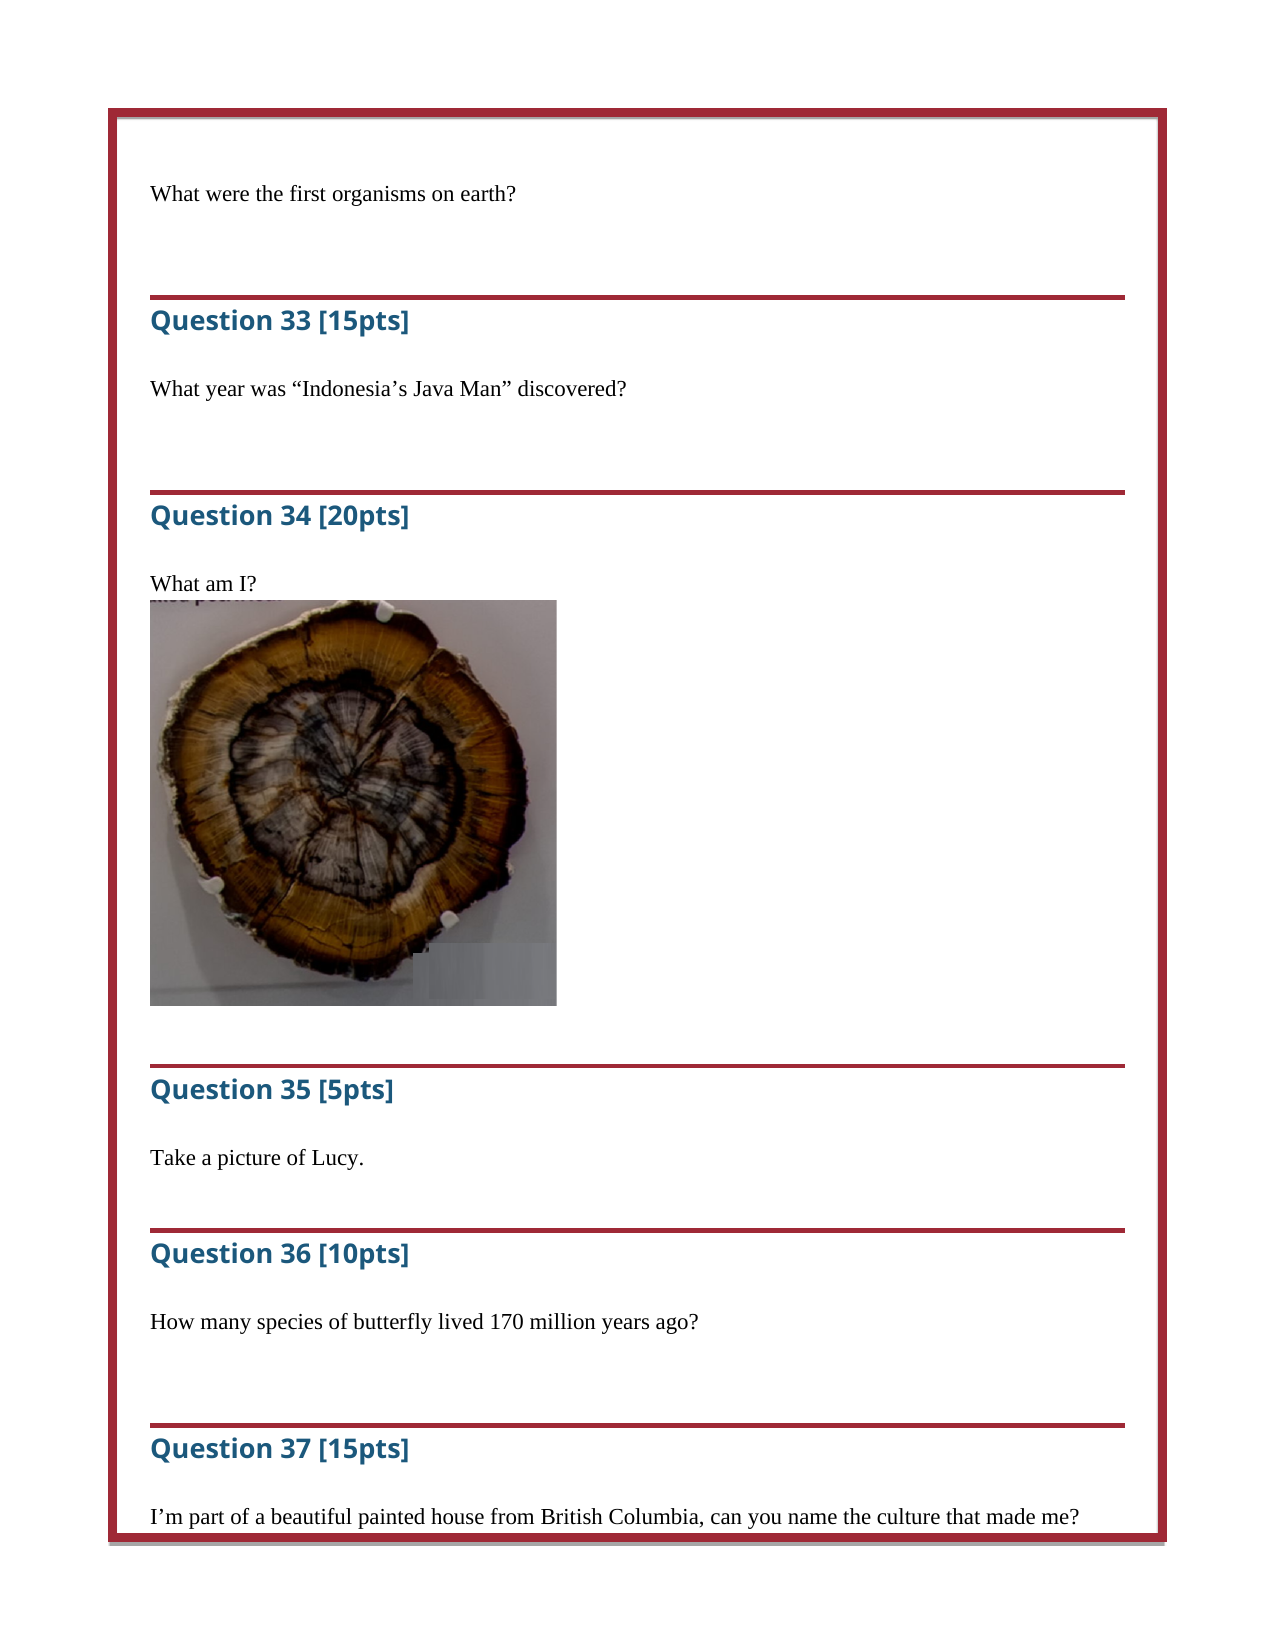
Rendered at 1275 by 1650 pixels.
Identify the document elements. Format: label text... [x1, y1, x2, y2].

text Take a picture of Lucy. [150, 1144, 1125, 1170]
text What am I? [150, 570, 1125, 597]
text I’m part of a beautiful painted house from British Columbia, can you name the culture that made me? [150, 1503, 1125, 1530]
subtitle Question 36 [10pts] [150, 1233, 1125, 1272]
text What year was “Indonesia’s Java Man” discovered? [150, 375, 1125, 402]
text What were the first organisms on earth? [150, 181, 1125, 207]
text How many species of butterfly lived 170 million years ago? [150, 1308, 1125, 1335]
subtitle Question 34 [20pts] [150, 495, 1125, 533]
subtitle Question 37 [15pts] [150, 1428, 1125, 1467]
subtitle Question 33 [15pts] [150, 300, 1125, 339]
subtitle Question 35 [5pts] [150, 1068, 1125, 1107]
